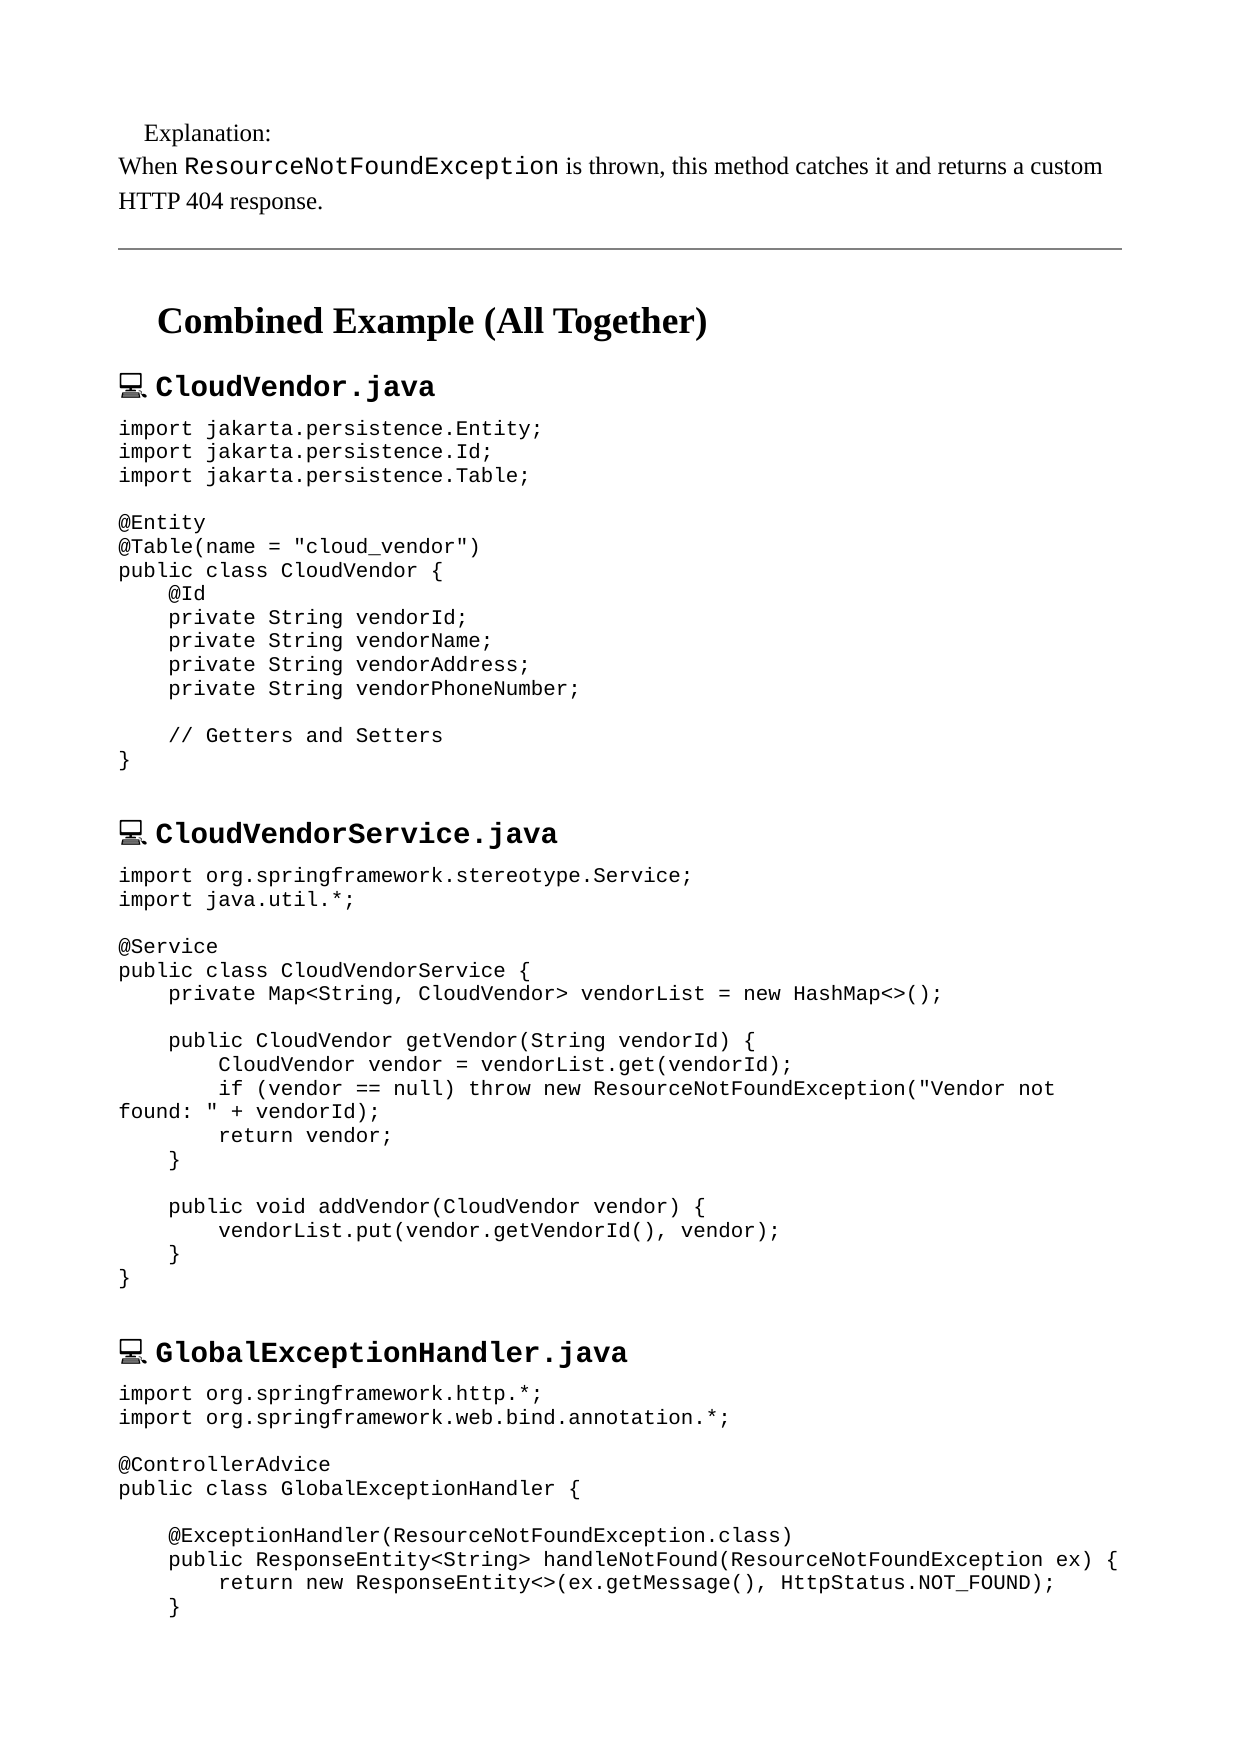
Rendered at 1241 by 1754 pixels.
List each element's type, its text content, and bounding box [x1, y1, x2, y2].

text @Id [118, 583, 1122, 607]
text } [118, 1267, 1122, 1291]
text if (vendor == null) throw new ResourceNotFoundException("Vendor not found: " + vendorId); [118, 1078, 1122, 1125]
text import org.springframework.stereotype.Service; [118, 865, 1122, 889]
text public class CloudVendor { [118, 559, 1122, 583]
text @Table(name = "cloud_vendor") [118, 536, 1122, 559]
text import org.springframework.http.*; [118, 1383, 1122, 1407]
text @ControllerAdvice [118, 1454, 1122, 1478]
subtitle 🧩 Combined Example (All Together) [118, 299, 1122, 342]
text return vendor; [118, 1125, 1122, 1149]
text return new ResponseEntity<>(ex.getMessage(), HttpStatus.NOT_FOUND); [118, 1572, 1122, 1596]
text 💬 Explanation: When ResourceNotFoundException is thrown, this method catches it and returns a custom HTTP 404 response. [118, 118, 1122, 215]
subtitle 💻 GlobalExceptionHandler.java [118, 1335, 1122, 1371]
text import jakarta.persistence.Id; [118, 441, 1122, 465]
text CloudVendor vendor = vendorList.get(vendorId); [118, 1054, 1122, 1078]
text } [118, 1149, 1122, 1172]
text private String vendorId; [118, 607, 1122, 631]
text public class GlobalExceptionHandler { [118, 1478, 1122, 1501]
text // Getters and Setters [118, 725, 1122, 749]
text @ExceptionHandler(ResourceNotFoundException.class) [118, 1525, 1122, 1549]
text @Service [118, 936, 1122, 959]
text import org.springframework.web.bind.annotation.*; [118, 1407, 1122, 1431]
text } [118, 1243, 1122, 1267]
subtitle 💻 CloudVendorService.java [118, 816, 1122, 852]
text import java.util.*; [118, 889, 1122, 912]
text private String vendorAddress; [118, 654, 1122, 678]
text public class CloudVendorService { [118, 959, 1122, 983]
text } [118, 1596, 1122, 1620]
text private Map<String, CloudVendor> vendorList = new HashMap<>(); [118, 983, 1122, 1007]
text public ResponseEntity<String> handleNotFound(ResourceNotFoundException ex) { [118, 1549, 1122, 1572]
text @Entity [118, 512, 1122, 536]
text import jakarta.persistence.Entity; [118, 418, 1122, 441]
subtitle 💻 CloudVendor.java [118, 369, 1122, 405]
text vendorList.put(vendor.getVendorId(), vendor); [118, 1220, 1122, 1243]
text private String vendorName; [118, 631, 1122, 654]
text } [118, 749, 1122, 772]
text public CloudVendor getVendor(String vendorId) { [118, 1031, 1122, 1054]
text import jakarta.persistence.Table; [118, 465, 1122, 489]
text public void addVendor(CloudVendor vendor) { [118, 1196, 1122, 1220]
text private String vendorPhoneNumber; [118, 678, 1122, 701]
